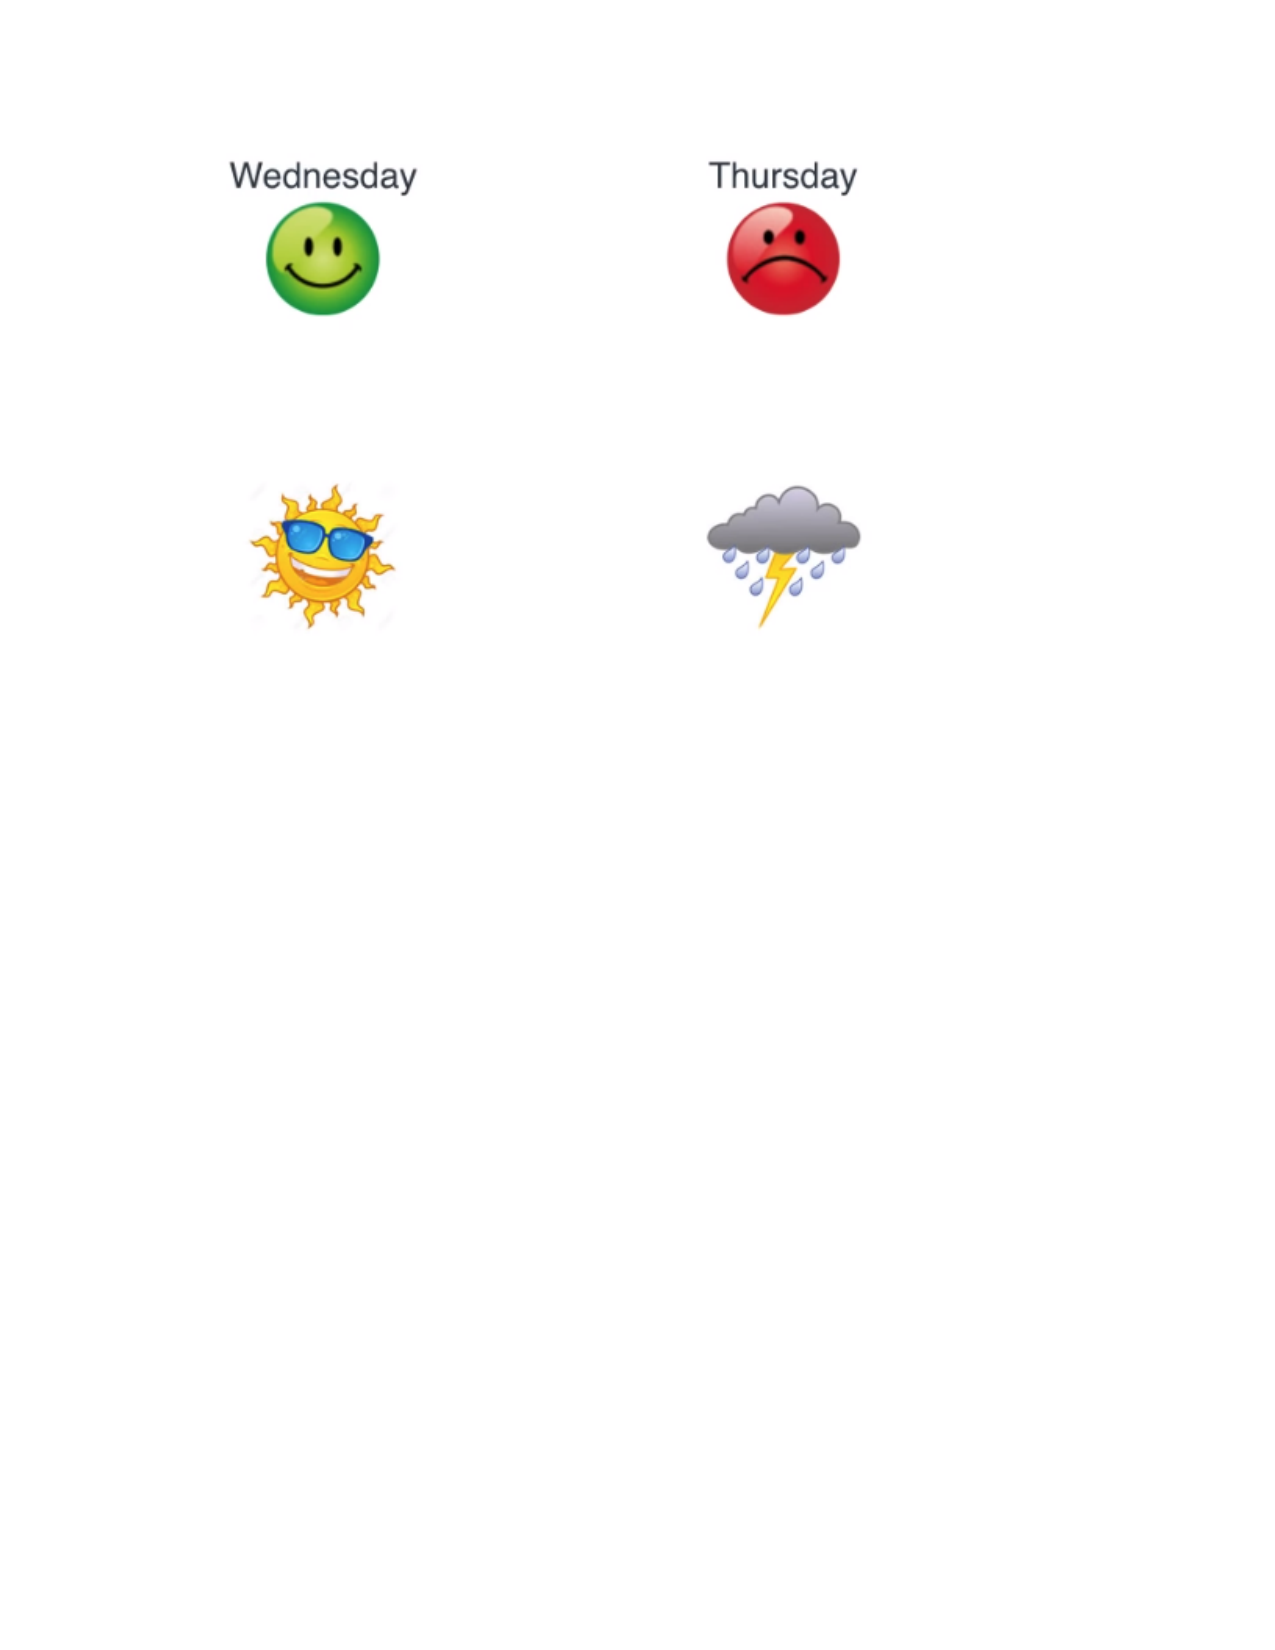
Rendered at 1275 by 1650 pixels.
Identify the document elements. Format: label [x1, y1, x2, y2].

picture [149, 118, 1126, 773]
